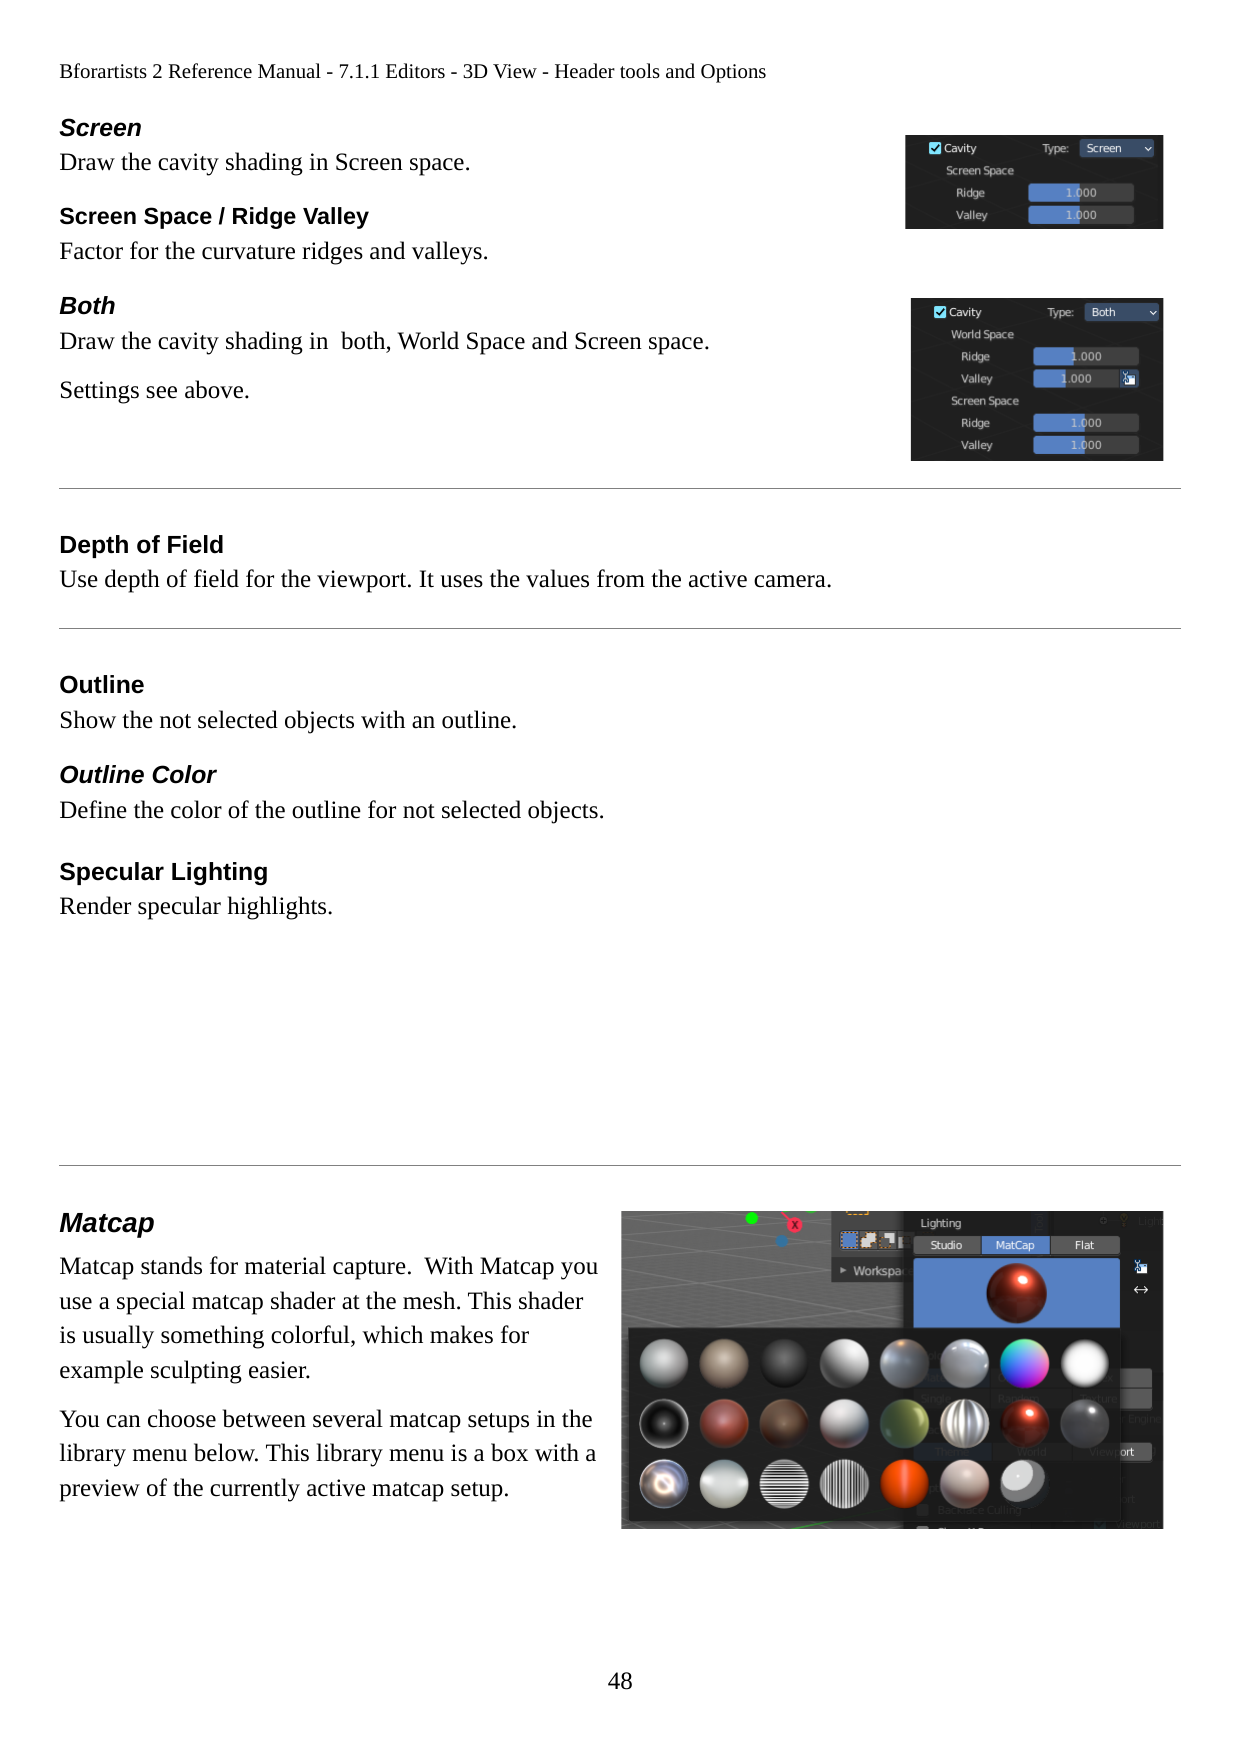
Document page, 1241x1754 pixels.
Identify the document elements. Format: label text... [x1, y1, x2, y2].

picture [621, 1211, 1164, 1529]
picture [910, 298, 1164, 461]
text Render specular highlights. [59, 891, 1181, 920]
text Show the not selected objects with an outline. [59, 705, 1181, 734]
subtitle Both [59, 291, 1181, 319]
subtitle Matcap [59, 1207, 1181, 1239]
subtitle Specular Lighting [59, 857, 1181, 885]
text Matcap stands for material capture. With Matcap you use a special matcap shader at the mesh. This shader is usually something colorful, which makes for example sculpting easier. [59, 1251, 621, 1383]
subtitle Outline Color [59, 760, 1181, 789]
subtitle Depth of Field [59, 530, 1181, 558]
picture [905, 135, 1164, 229]
text Draw the cavity shading in both, World Space and Screen space. [59, 326, 910, 354]
text Factor for the curvature ridges and valleys. [59, 236, 1181, 264]
text You can choose between several matcap setups in the library menu below. This library menu is a box with a preview of the currently active matcap setup. [59, 1404, 621, 1501]
text Use depth of field for the viewport. It uses the values from the active camera. [59, 564, 1181, 593]
text Settings see above. [59, 375, 910, 404]
subtitle Screen [59, 113, 1181, 141]
text Draw the cavity shading in Screen space. [59, 147, 905, 176]
text [1164, 375, 1181, 404]
text Define the color of the outline for not selected objects. [59, 795, 1181, 824]
subtitle Outline [59, 670, 1181, 699]
subtitle Screen Space / Ridge Valley [59, 203, 905, 229]
